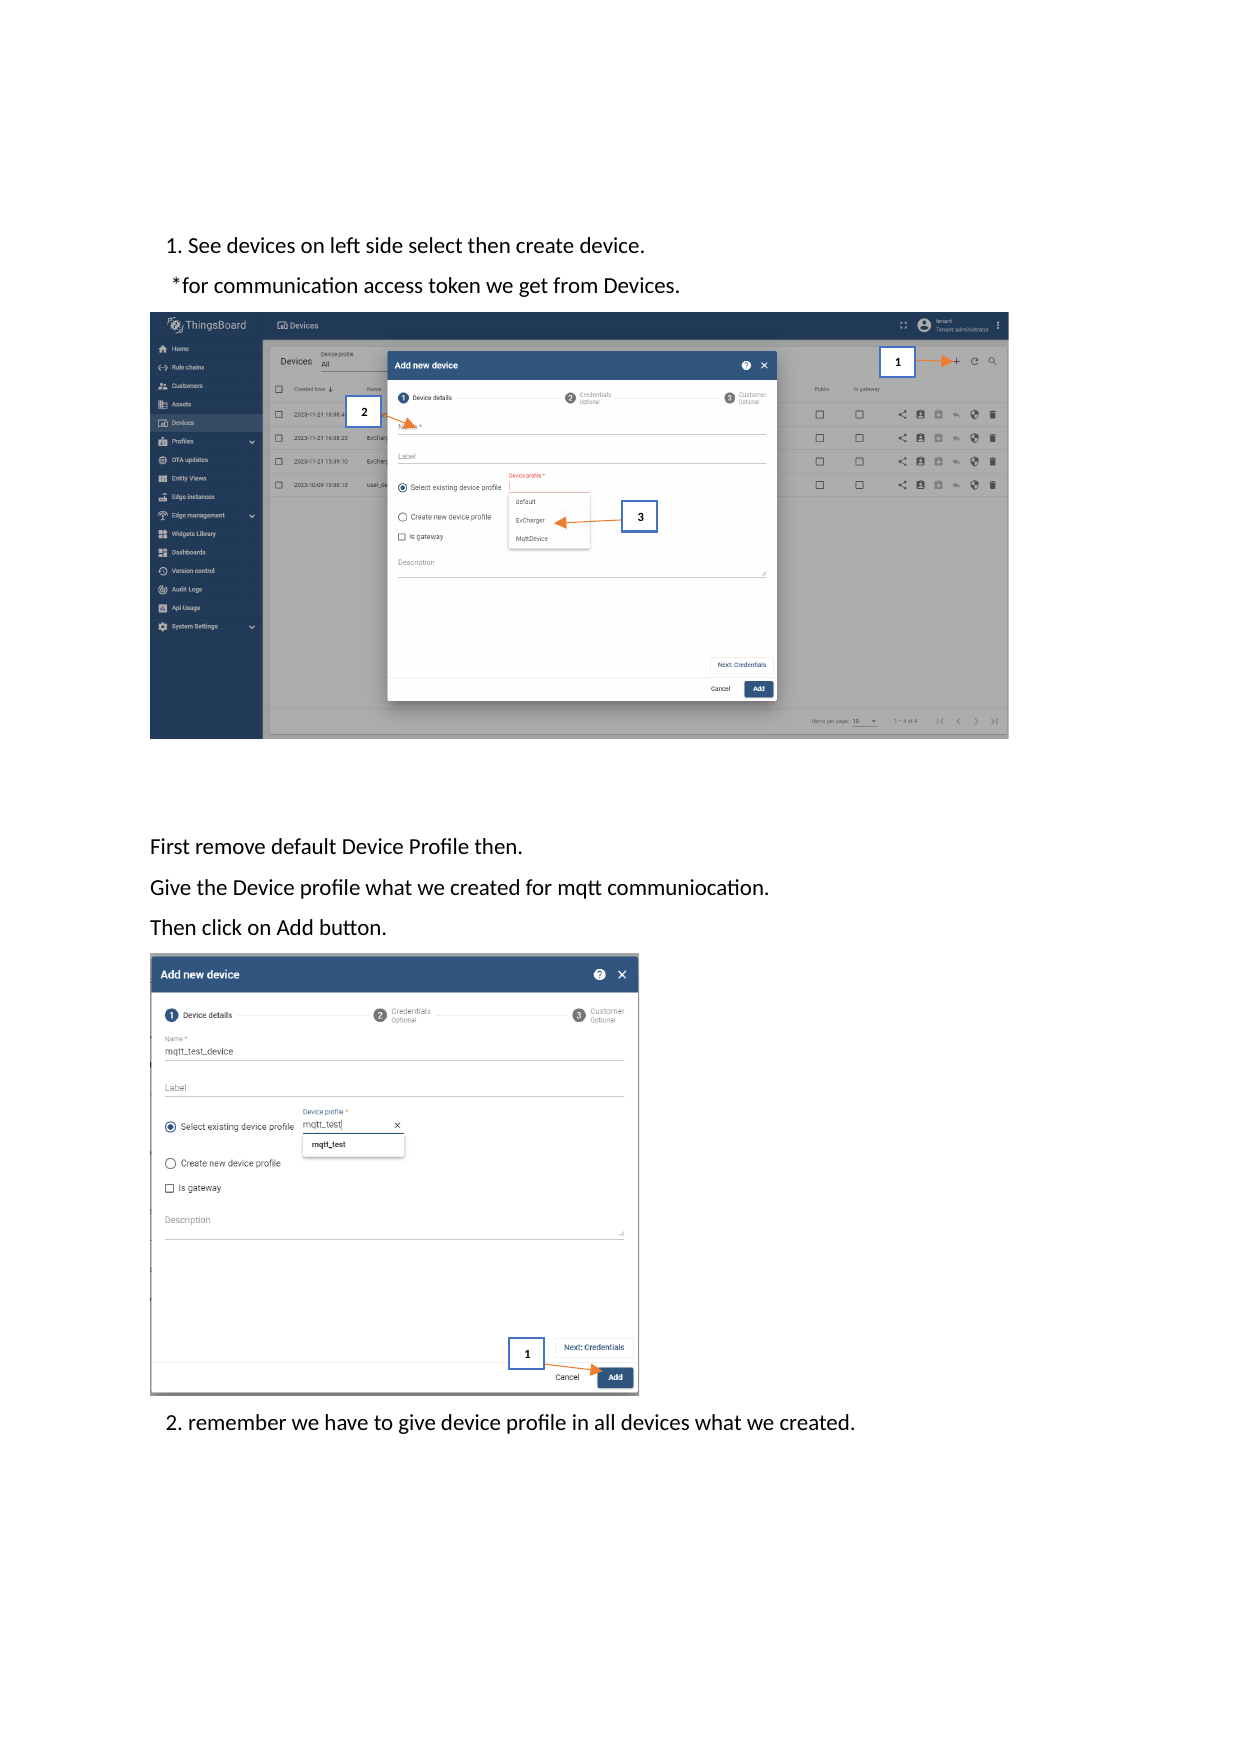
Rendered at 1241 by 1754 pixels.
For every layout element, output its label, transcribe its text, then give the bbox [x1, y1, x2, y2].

text Give the Device profile what we created for mqtt communiocation. [150, 873, 1090, 901]
picture [150, 312, 1009, 739]
text First remove default Device Profile then. [150, 832, 1090, 860]
text Then click on Add button. [150, 913, 1090, 941]
text 2. remember we have to give device profile in all devices what we created. [150, 1408, 1090, 1436]
picture [150, 953, 640, 1396]
text 1. See devices on left side select then create device. [150, 231, 1090, 259]
text *for communication access token we get from Devices. [150, 272, 1090, 299]
